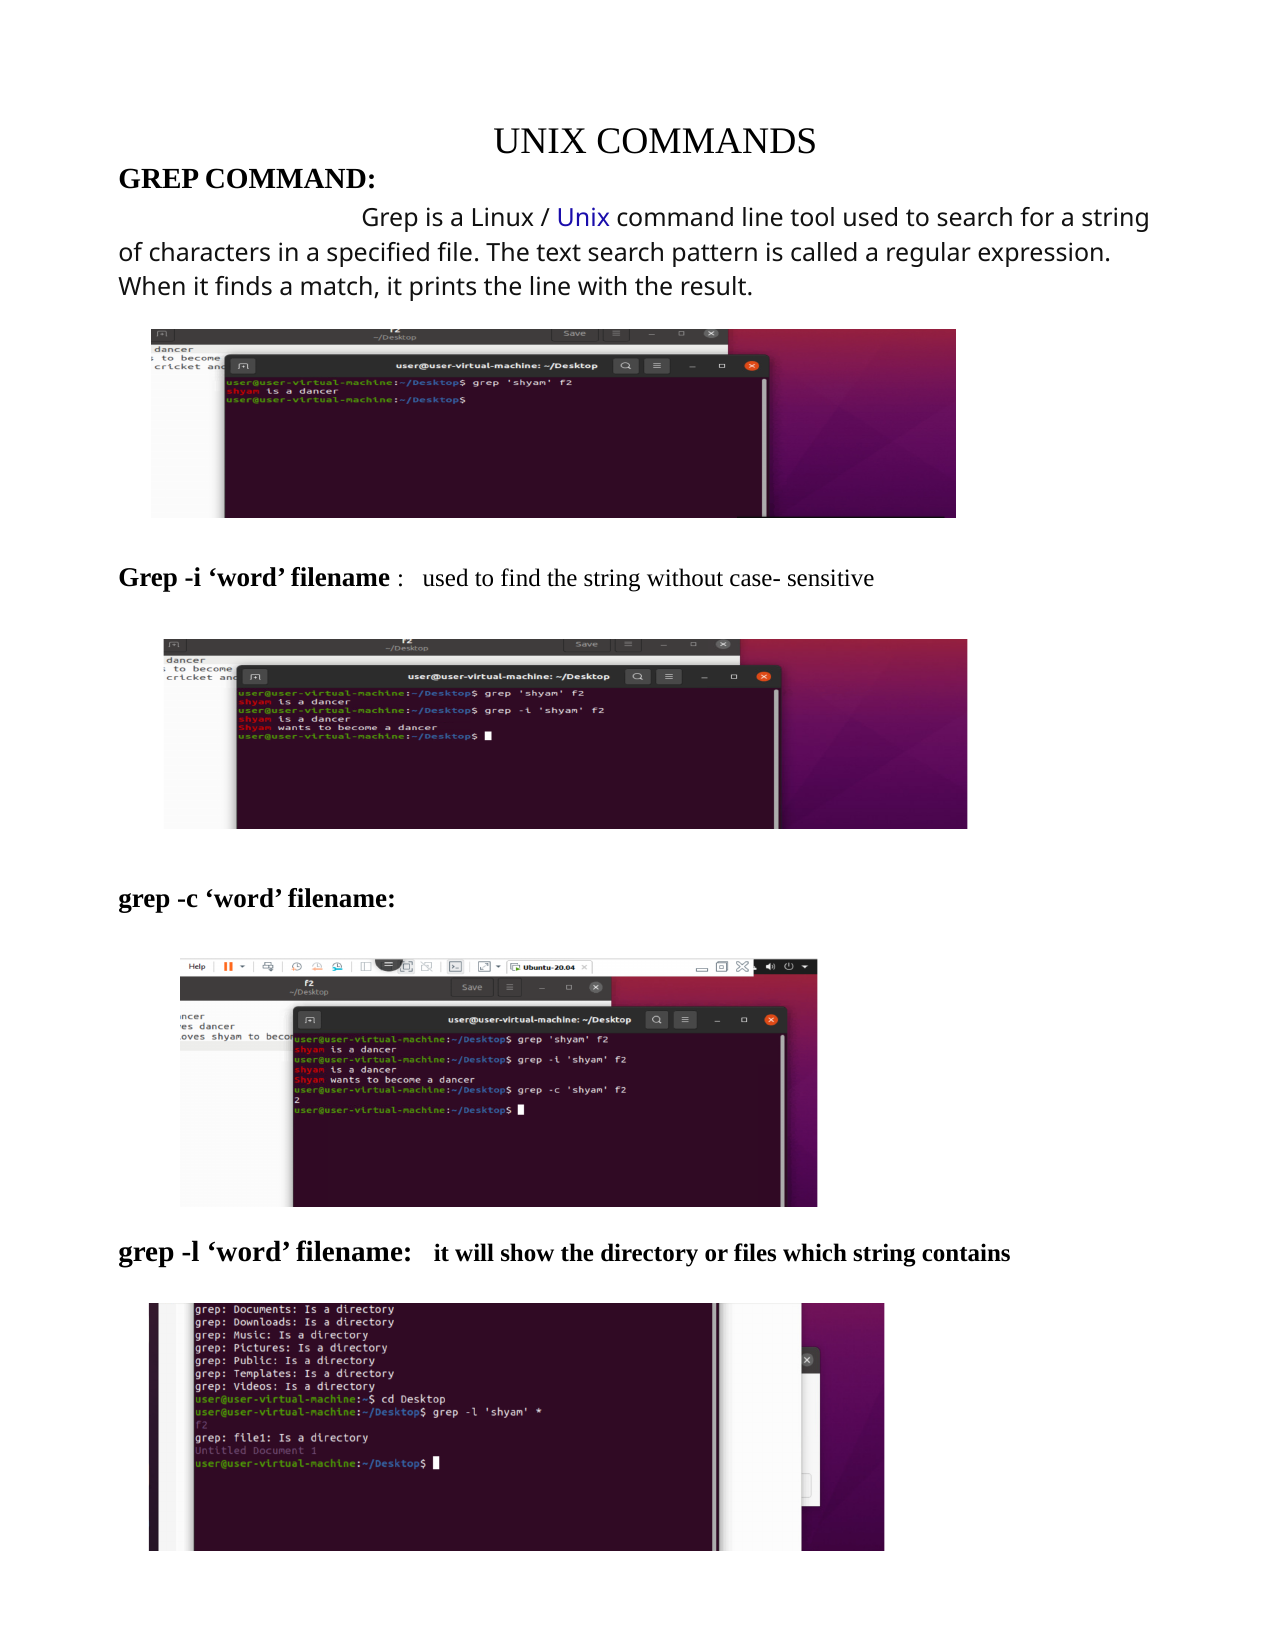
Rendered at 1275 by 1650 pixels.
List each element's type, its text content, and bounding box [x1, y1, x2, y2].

text Grep is a Linux / Unix command line tool used to search for a string of characters in a specified file. The text search pattern is called a regular expression. When it finds a match, it prints the line with the result. [118, 195, 1157, 303]
picture [163, 639, 968, 829]
text UNIX COMMANDS [118, 118, 1157, 161]
picture [148, 1303, 885, 1551]
picture [180, 958, 818, 1207]
text grep -l ‘word’ filename: it will show the directory or files which string contains [118, 1234, 1157, 1268]
text GREP COMMAND: [118, 161, 1157, 195]
picture [151, 329, 956, 518]
text Grep -i ‘word’ filename : used to find the string without case- sensitive [118, 561, 1157, 592]
text grep -c ‘word’ filename: [118, 882, 1157, 913]
